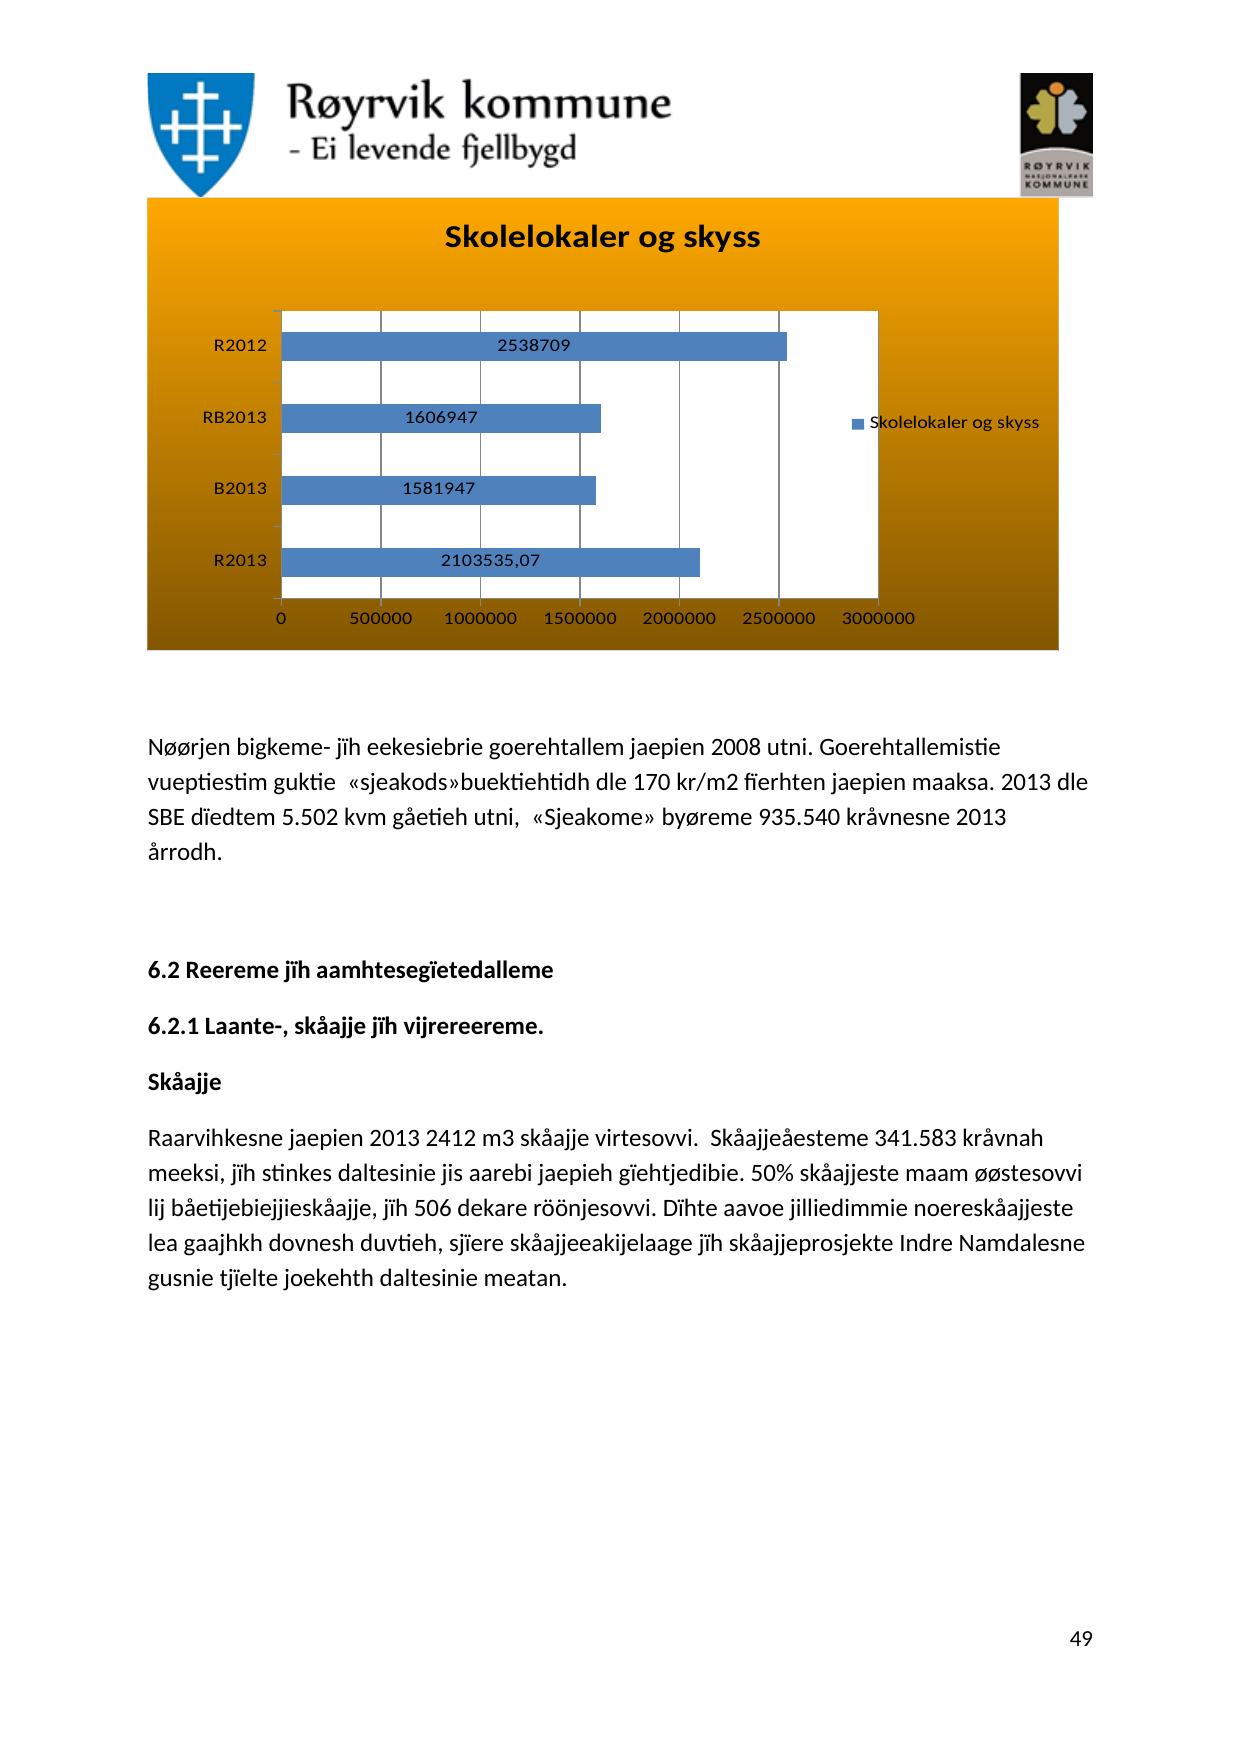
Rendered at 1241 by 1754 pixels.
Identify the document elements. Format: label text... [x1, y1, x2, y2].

text 6.2.1 Laante-, skåajje jïh vijrereereme. [148, 1010, 1093, 1041]
text Nøørjen bigkeme- jïh eekesiebrie goerehtallem jaepien 2008 utni. Goerehtallemistie vueptiestim guktie «sjeakods»buektiehtidh dle 170 kr/m2 fïerhten jaepien maaksa. 2013 dle SBE dïedtem 5.502 kvm gåetieh utni, «Sjeakome» byøreme 935.540 kråvnesne 2013 årrodh. [148, 732, 1093, 867]
picture [147, 73, 1093, 198]
text Raarvihkesne jaepien 2013 2412 m3 skåajje virtesovvi. Skåajjeåesteme 341.583 kråvnah meeksi, jïh stinkes daltesinie jis aarebi jaepieh gïehtjedibie. 50% skåajjeste maam øøstesovvi lij båetijebiejjieskåajje, jïh 506 dekare röönjesovvi. Dïhte aavoe jilliedimmie noereskåajjeste lea gaajhkh dovnesh duvtieh, sjïere skåajjeeakijelaage jïh skåajjeprosjekte Indre Namdalesne gusnie tjïelte joekehth daltesinie meatan. [148, 1122, 1093, 1292]
text 6.2 Reereme jïh aamhtesegïetedalleme [148, 954, 1093, 985]
text Skåajje [148, 1066, 1093, 1096]
